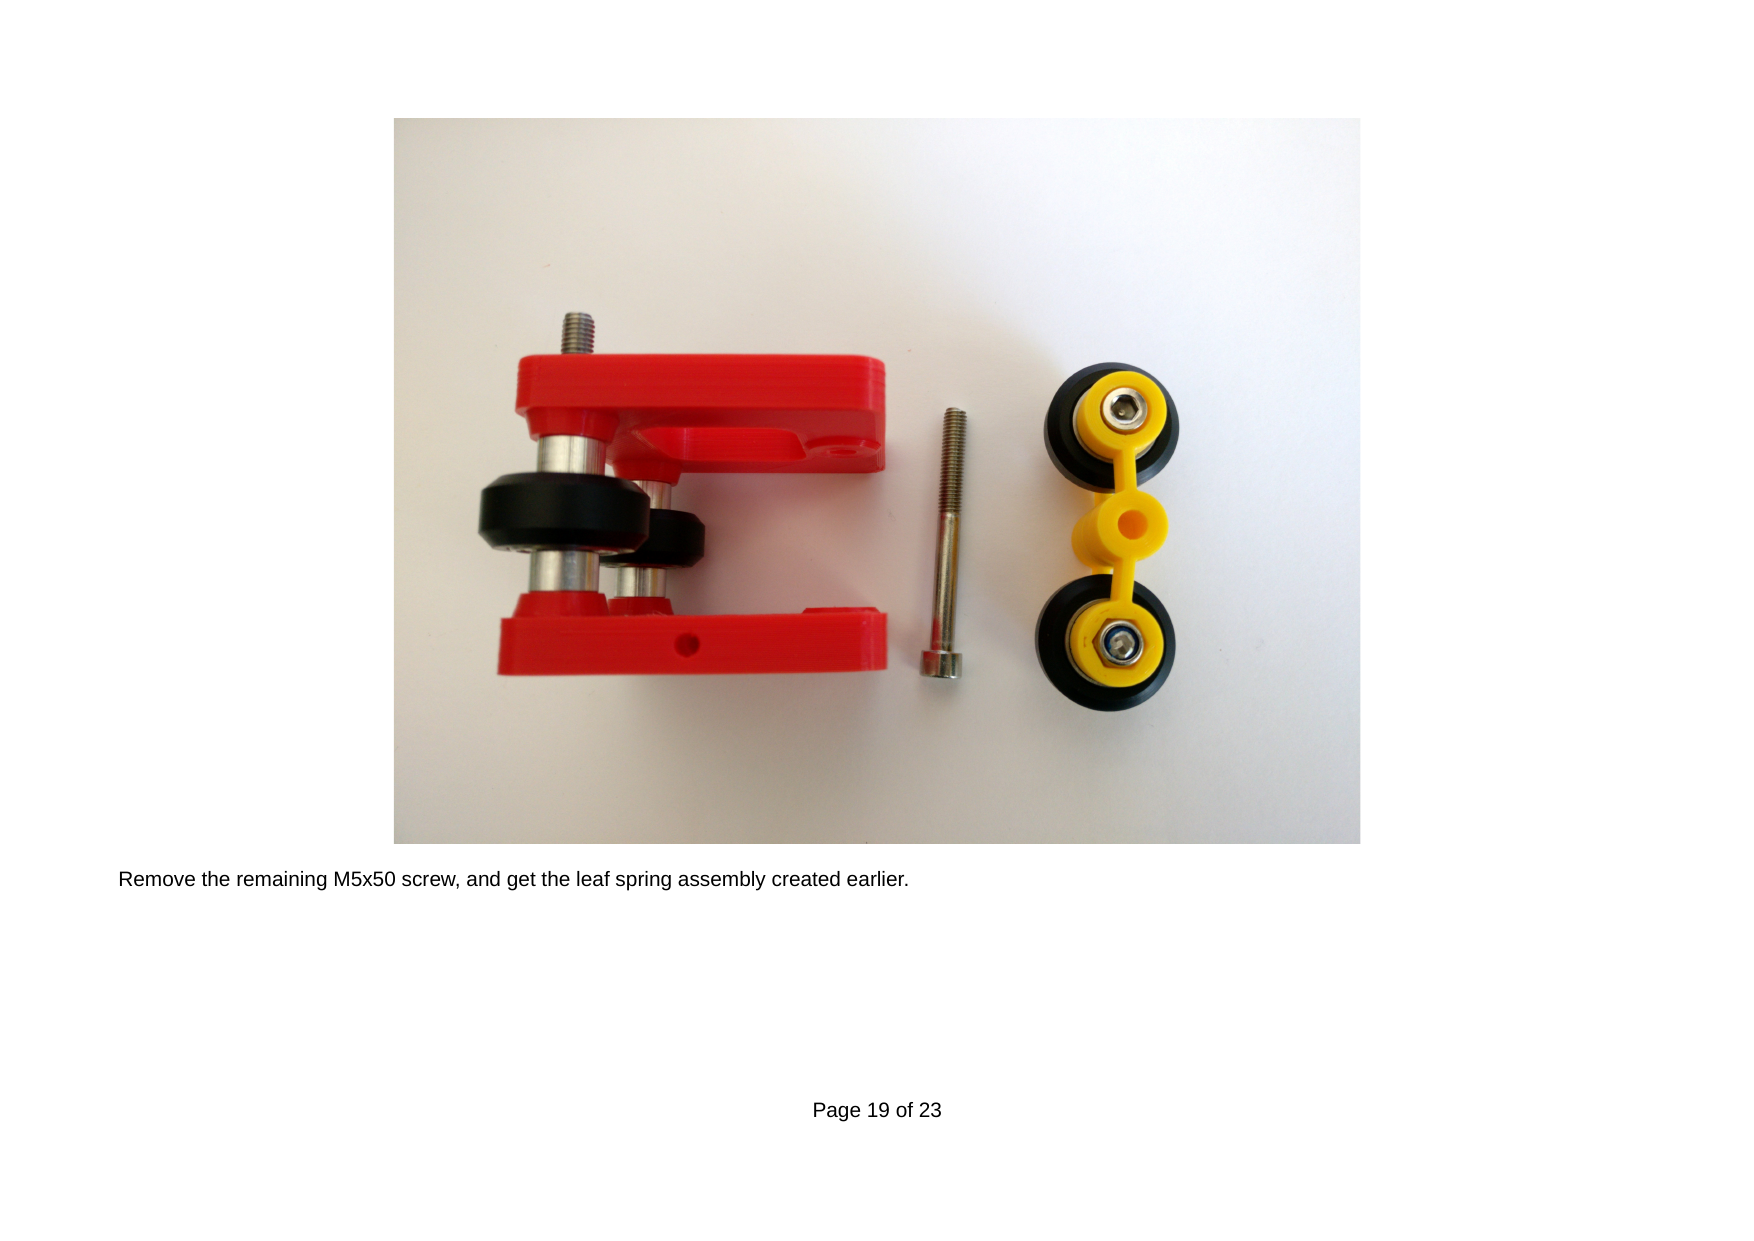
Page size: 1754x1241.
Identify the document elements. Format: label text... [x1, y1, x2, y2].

text Remove the remaining M5x50 screw, and get the leaf spring assembly created earlier. [118, 867, 1636, 891]
picture [393, 118, 1361, 844]
